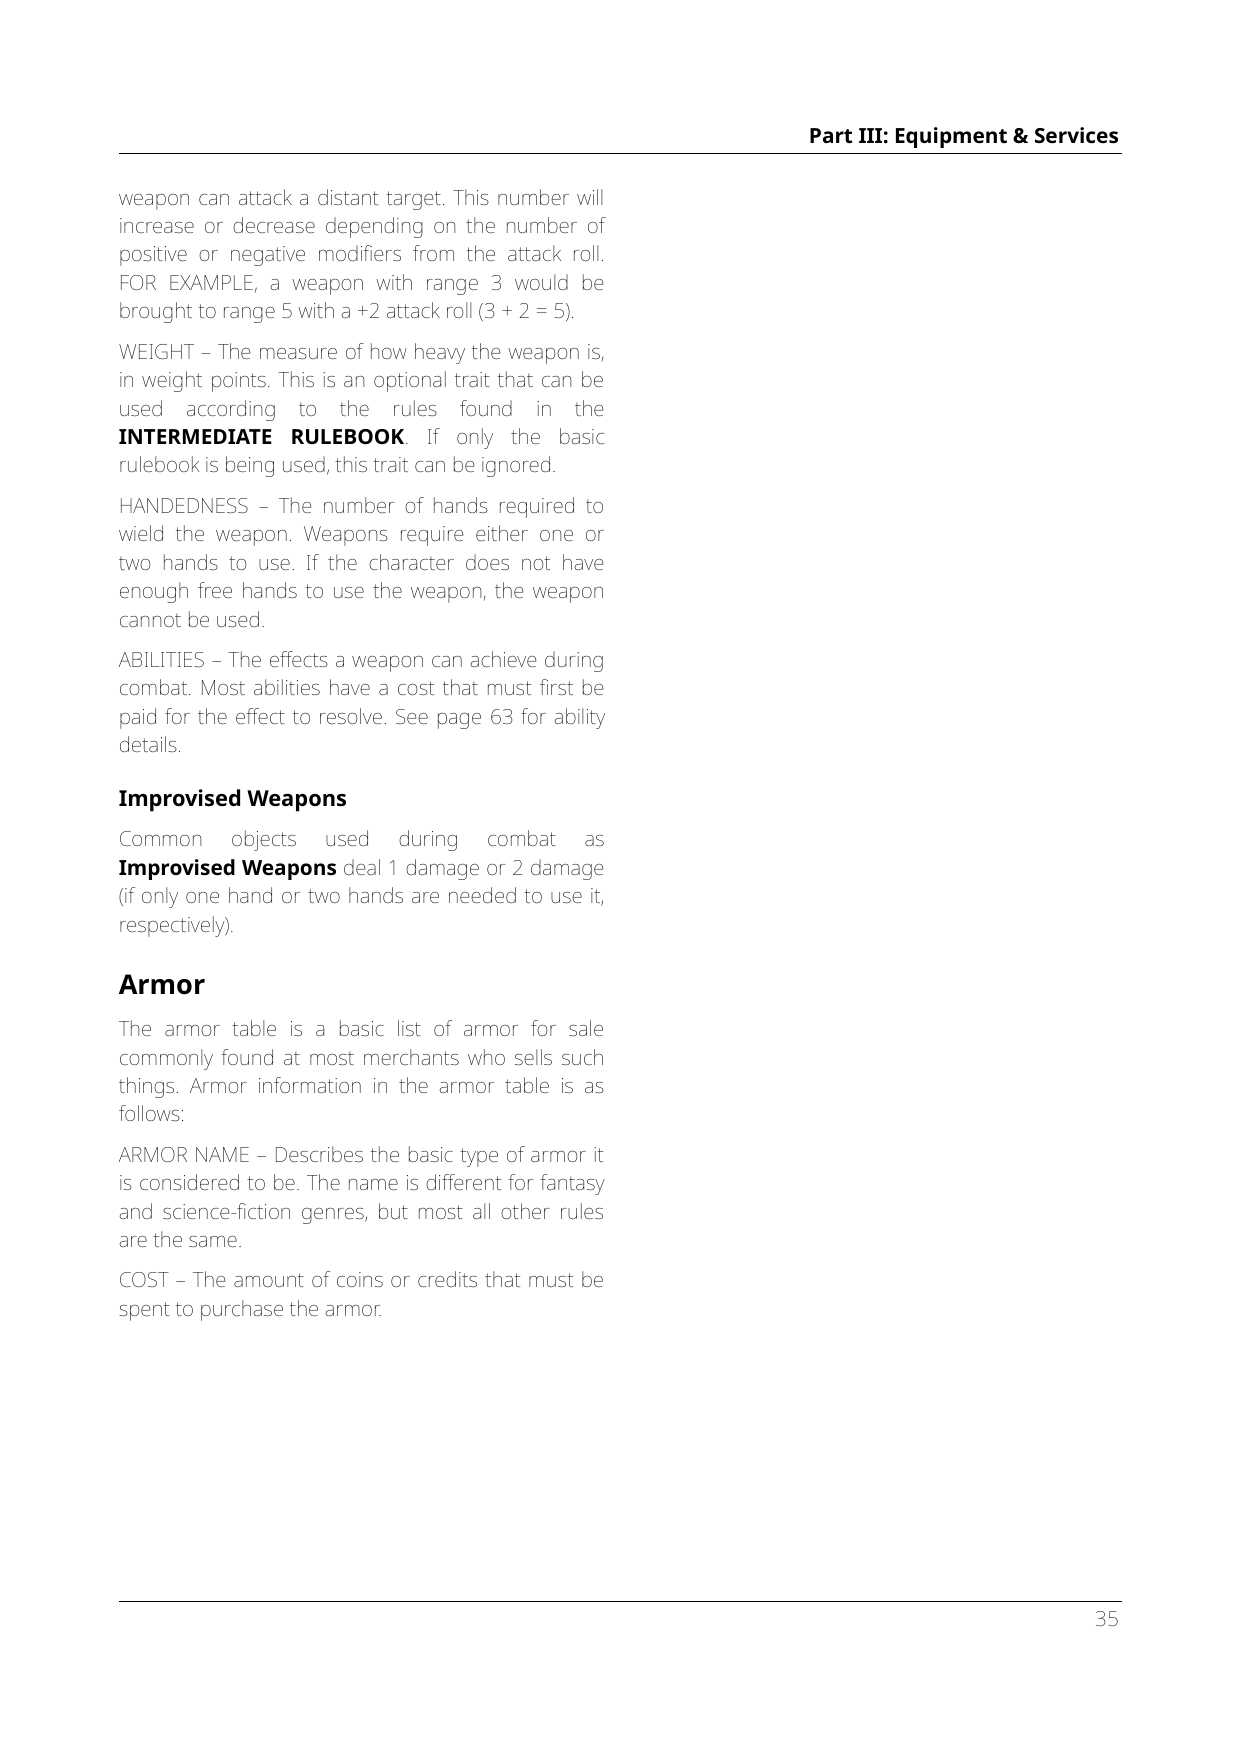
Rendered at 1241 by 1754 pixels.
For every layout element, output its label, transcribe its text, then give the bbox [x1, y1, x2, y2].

text ABILITIES – The effects a weapon can achieve during combat. Most abilities have a cost that must first be paid for the effect to resolve. See page 43 for ability details. [118, 645, 605, 759]
text WEIGHT – The measure of how heavy the weapon is, in weight points. This is an optional trait that can be used according to the rules found in the INTERMEDIATE RULEBOOK. If only the basic rulebook is being used, this trait can be ignored. [118, 337, 605, 479]
text HANDEDNESS – The number of hands required to wield the weapon. Weapons require either one or two hands to use. If the character does not have enough free hands to use the weapon, the weapon cannot be used. [118, 491, 605, 633]
text COST – The amount of coins or credits that must be spent to purchase the armor. [118, 1266, 605, 1322]
text Common objects used during combat as Improvised Weapons deal 1 damage or 2 damage (if only one hand or two hands are needed to use it, respectively). [118, 824, 605, 938]
text ARMOR NAME – Describes the basic type of armor it is considered to be. The name is different for fantasy and science-fiction genres, but most all other rules are the same. [118, 1140, 605, 1254]
text The armor table is a basic list of armor for sale commonly found at most merchants who sells such things. Armor information in the armor table is as follows: [118, 1014, 605, 1128]
text Armor [118, 965, 605, 1002]
text weapon can attack a distant target. This number will increase or decrease depending on the number of positive or negative modifiers from the attack roll. FOR EXAMPLE, a weapon with range 3 would be brought to range 5 with a +2 attack roll (3 + 2 = 5). [118, 183, 605, 325]
text Improvised Weapons [118, 783, 605, 813]
